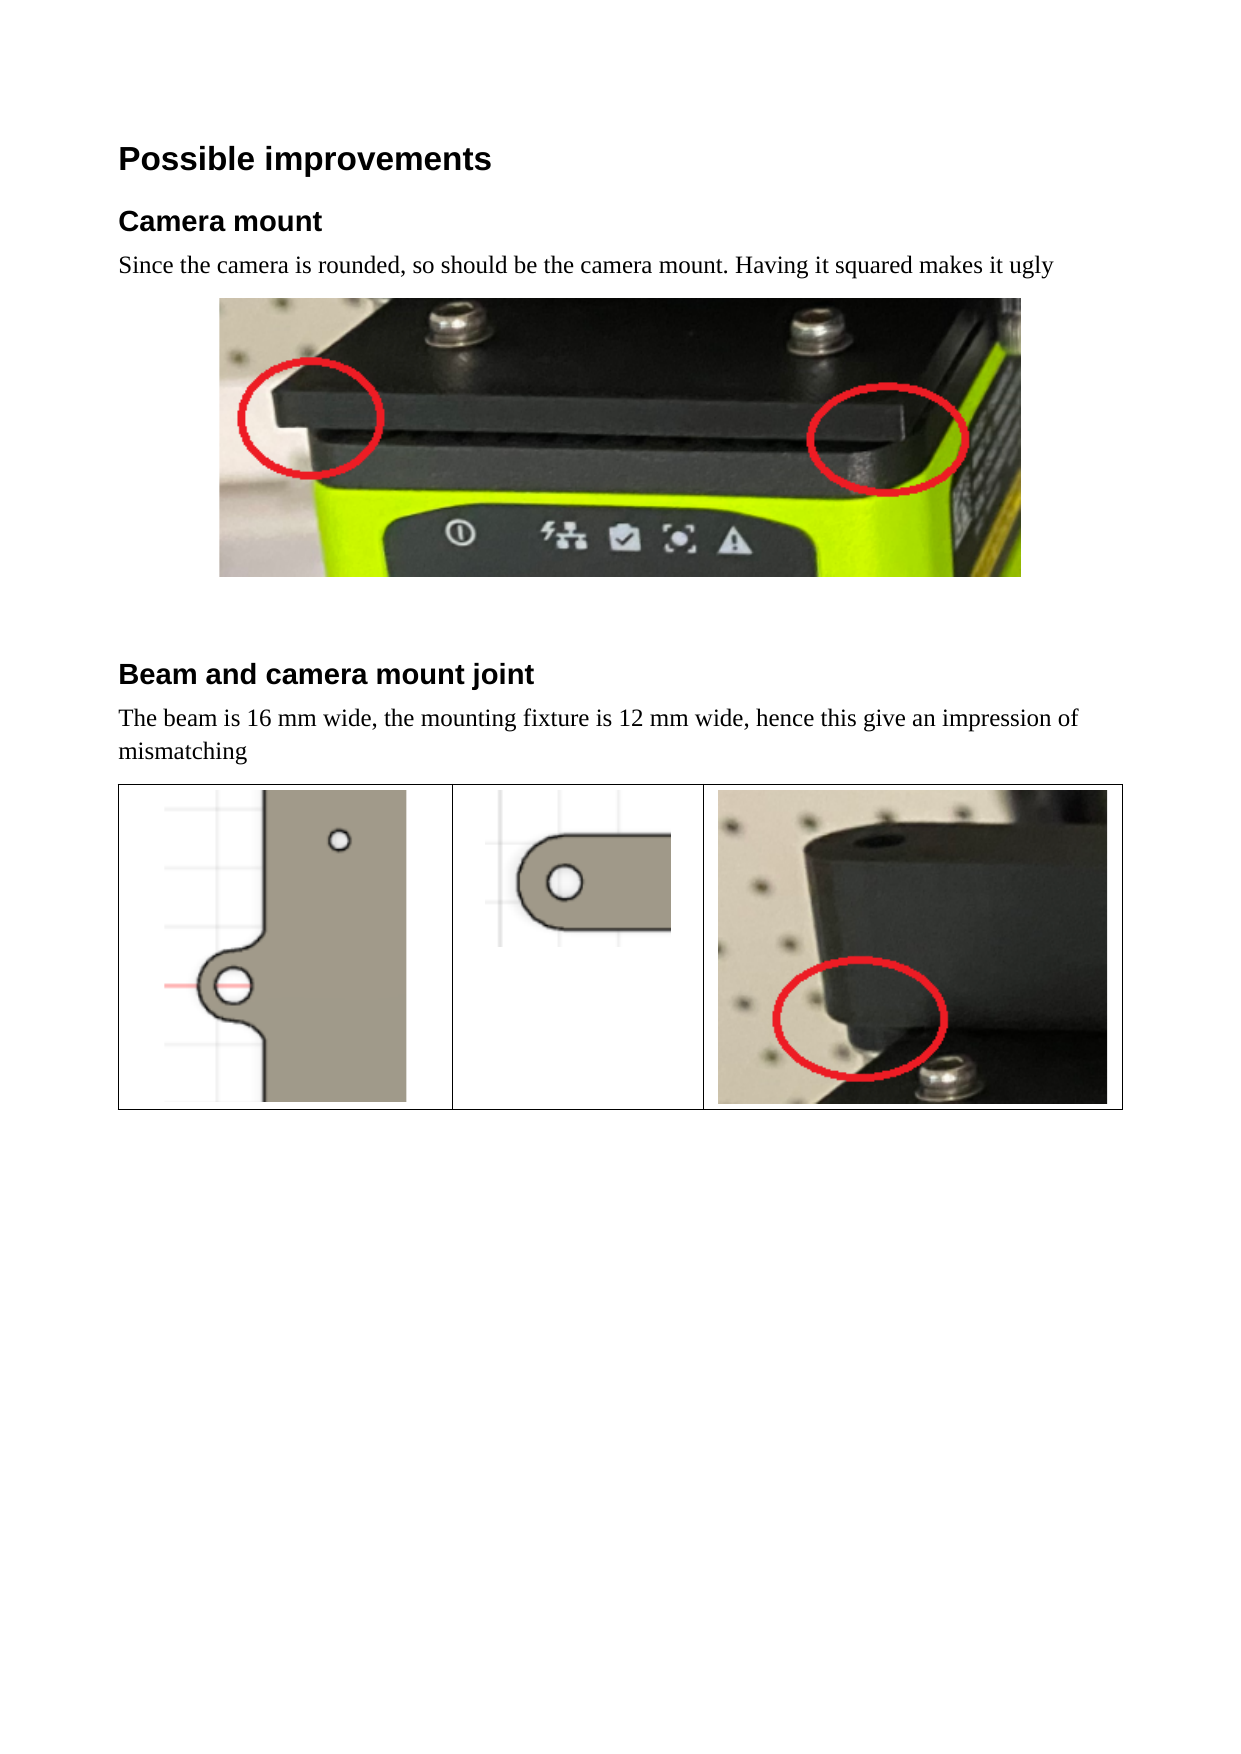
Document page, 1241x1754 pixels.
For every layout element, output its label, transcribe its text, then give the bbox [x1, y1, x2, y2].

picture [485, 790, 671, 947]
subtitle Possible improvements [118, 139, 1122, 177]
subtitle Camera mount [118, 204, 1122, 238]
picture [164, 790, 407, 1102]
picture [219, 298, 1021, 577]
subtitle Beam and camera mount joint [118, 657, 1122, 691]
table_header [453, 785, 703, 1109]
text The beam is 16 mm wide, the mounting fixture is 12 mm wide, hence this give an impression of mismatching [118, 703, 1122, 765]
picture [718, 790, 1108, 1104]
table_header [119, 785, 452, 1109]
text Since the camera is rounded, so should be the camera mount. Having it squared makes it ugly [118, 251, 1122, 279]
table_header [704, 785, 1122, 1109]
